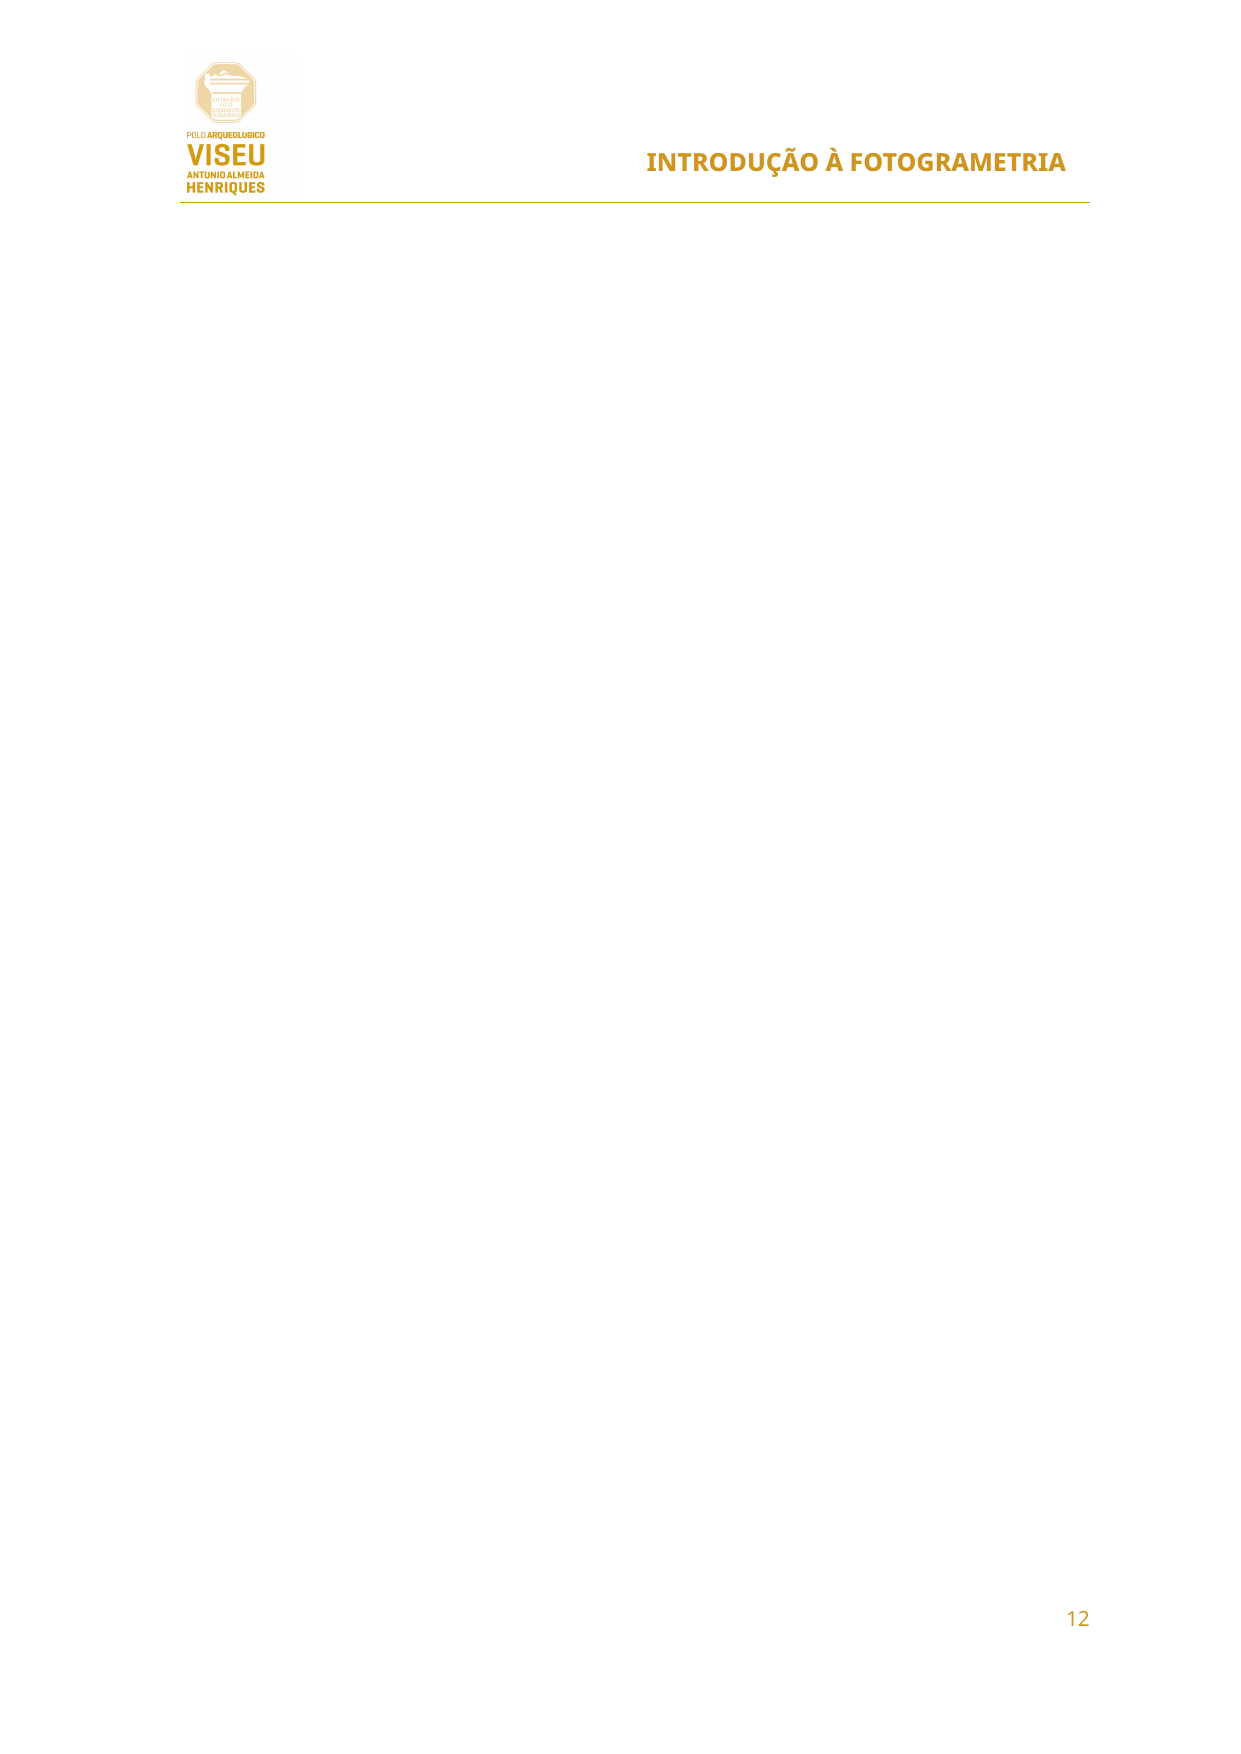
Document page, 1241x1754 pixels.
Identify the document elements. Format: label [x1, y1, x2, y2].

picture [184, 54, 300, 202]
